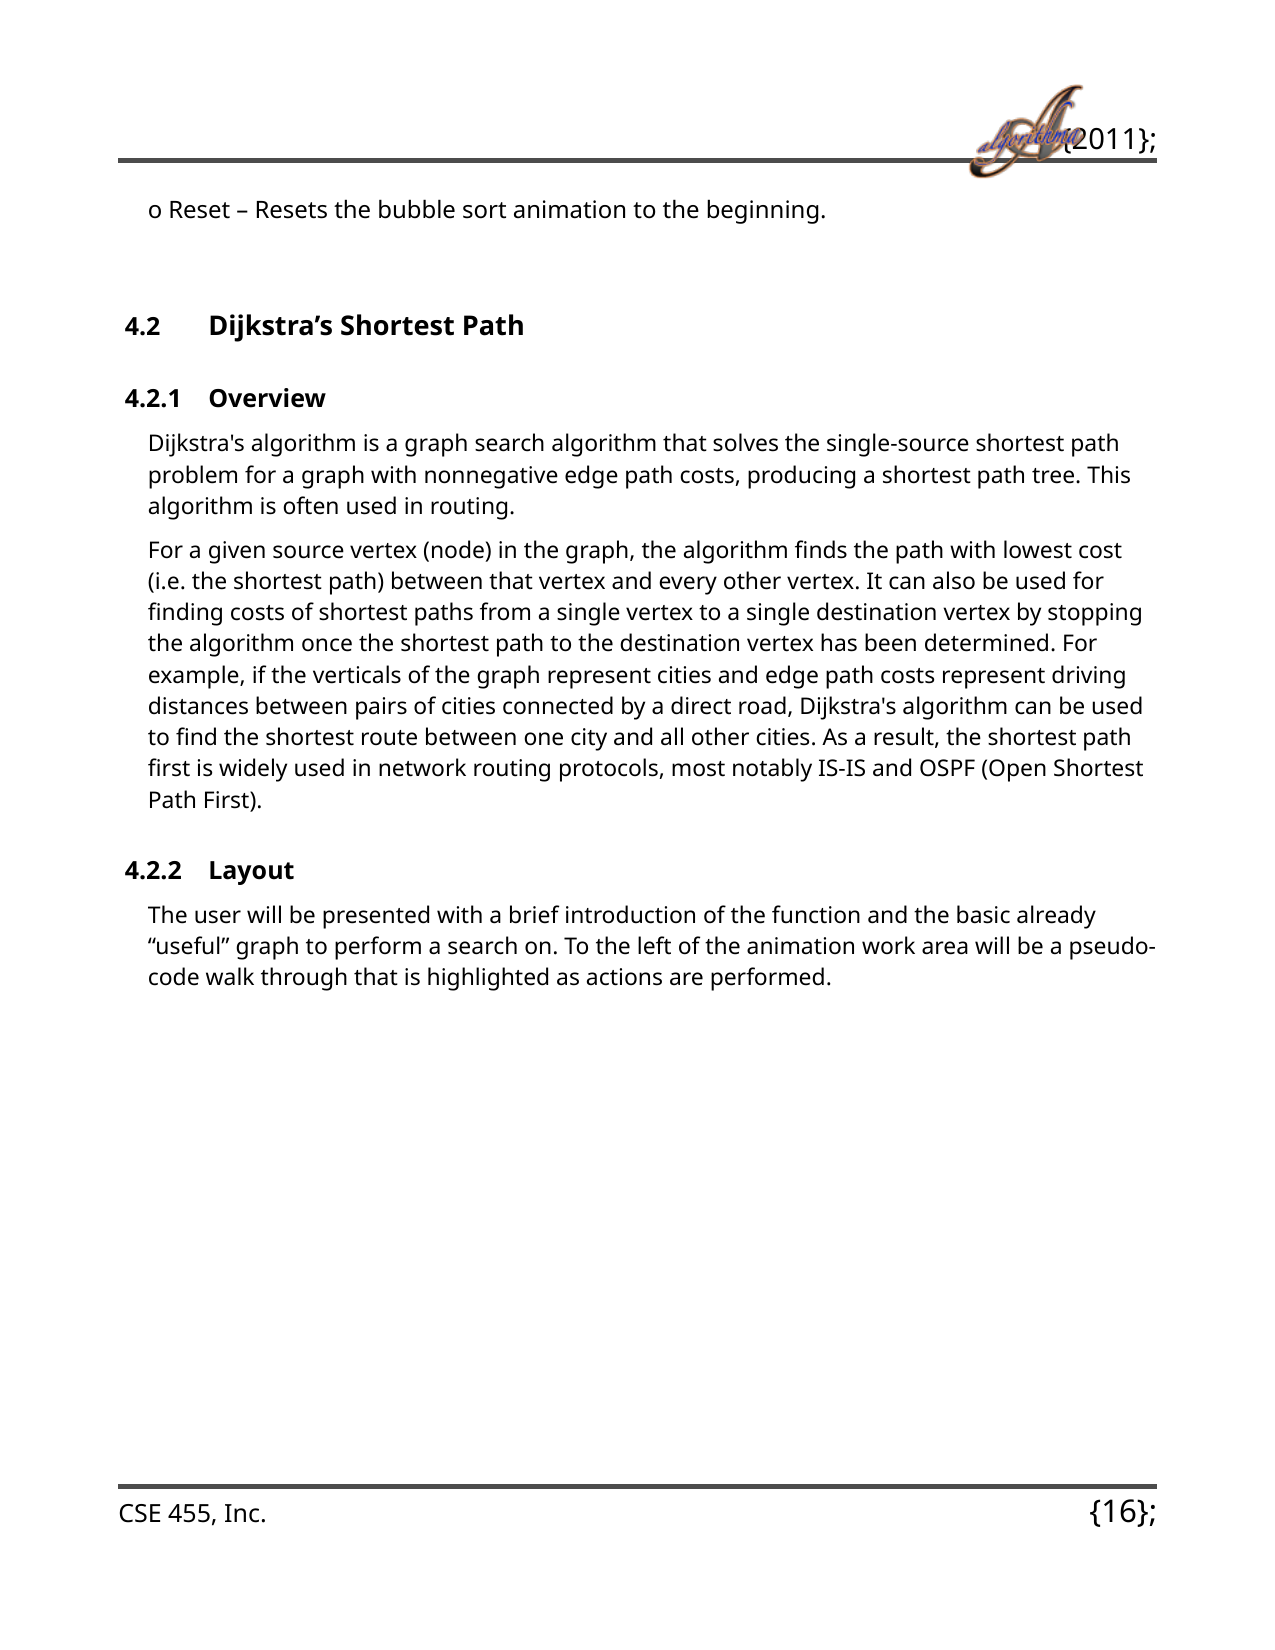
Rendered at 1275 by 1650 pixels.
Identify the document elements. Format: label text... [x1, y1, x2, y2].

text Dijkstra's algorithm is a graph search algorithm that solves the single-source shortest path problem for a graph with nonnegative edge path costs, producing a shortest path tree. This algorithm is often used in routing. [148, 427, 1157, 521]
text The user will be presented with a brief introduction of the function and the basic already “useful” graph to perform a search on. To the left of the animation work area will be a pseudo-code walk through that is highlighted as actions are performed. [148, 899, 1157, 993]
subtitle Overview [118, 381, 1157, 415]
text o Reset – Resets the bubble sort animation to the beginning. [148, 192, 1157, 225]
subtitle Dijkstra’s Shortest Path [118, 306, 1157, 343]
picture [966, 83, 1087, 180]
text For a given source vertex (node) in the graph, the algorithm finds the path with lowest cost (i.e. the shortest path) between that vertex and every other vertex. It can also be used for finding costs of shortest paths from a single vertex to a single destination vertex by stopping the algorithm once the shortest path to the destination vertex has been determined. For example, if the verticals of the graph represent cities and edge path costs represent driving distances between pairs of cities connected by a direct road, Dijkstra's algorithm can be used to find the shortest route between one city and all other cities. As a result, the shortest path first is widely used in network routing protocols, most notably IS-IS and OSPF (Open Shortest Path First). [148, 533, 1157, 815]
subtitle Layout [118, 852, 1157, 886]
